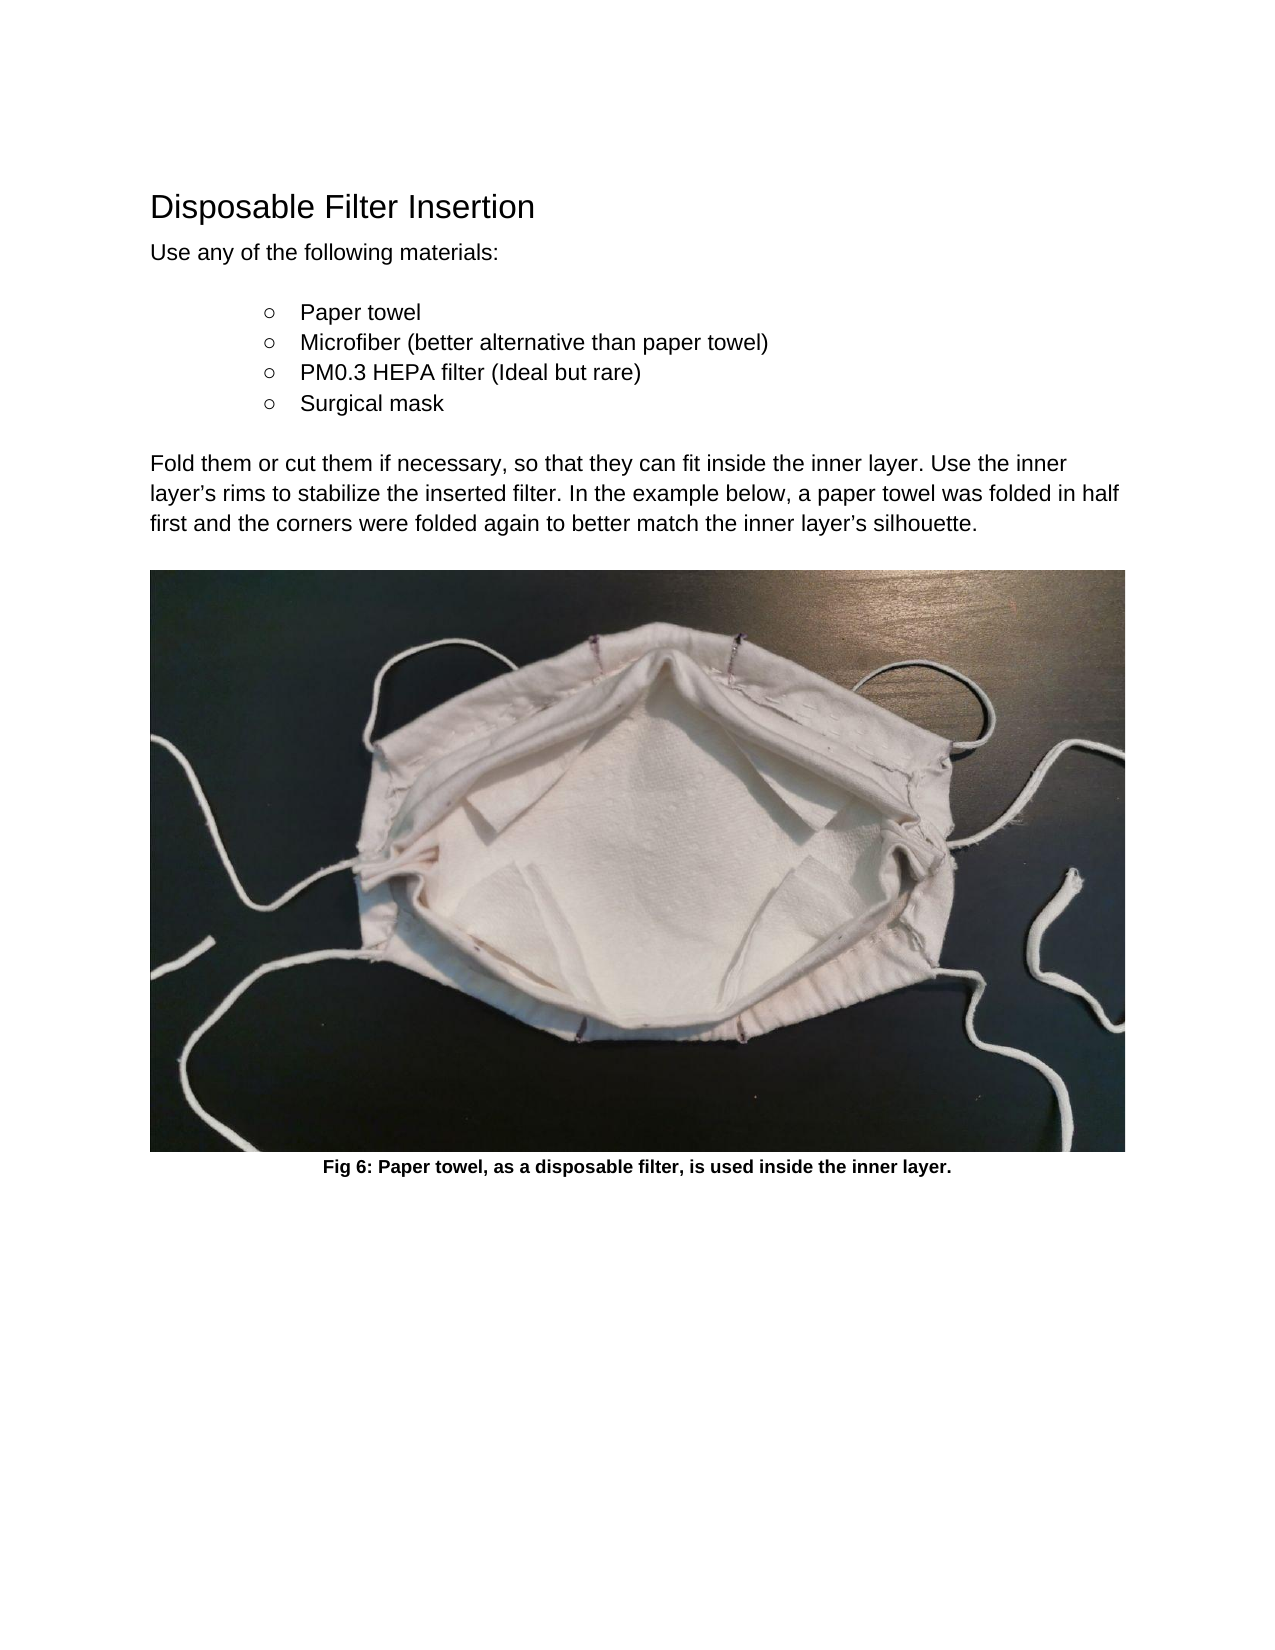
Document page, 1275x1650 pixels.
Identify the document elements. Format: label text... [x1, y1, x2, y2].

text Fold them or cut them if necessary, so that they can fit inside the inner layer. Use the inner layer’s rims to stabilize the inserted filter. In the example below, a paper towel was folded in half first and the corners were folded again to better match the inner layer’s silhouette. [150, 450, 1125, 537]
list Surgical mask [262, 389, 1125, 416]
list PM0.3 HEPA filter (Ideal but rare) [262, 359, 1125, 386]
text Use any of the following materials: [150, 238, 1125, 265]
list Paper towel [262, 299, 1125, 325]
subtitle Disposable Filter Insertion [150, 187, 1125, 226]
text Fig 6: Paper towel, as a disposable filter, is used inside the inner layer. [150, 1156, 1125, 1177]
list Microfiber (better alternative than paper towel) [262, 329, 1125, 355]
